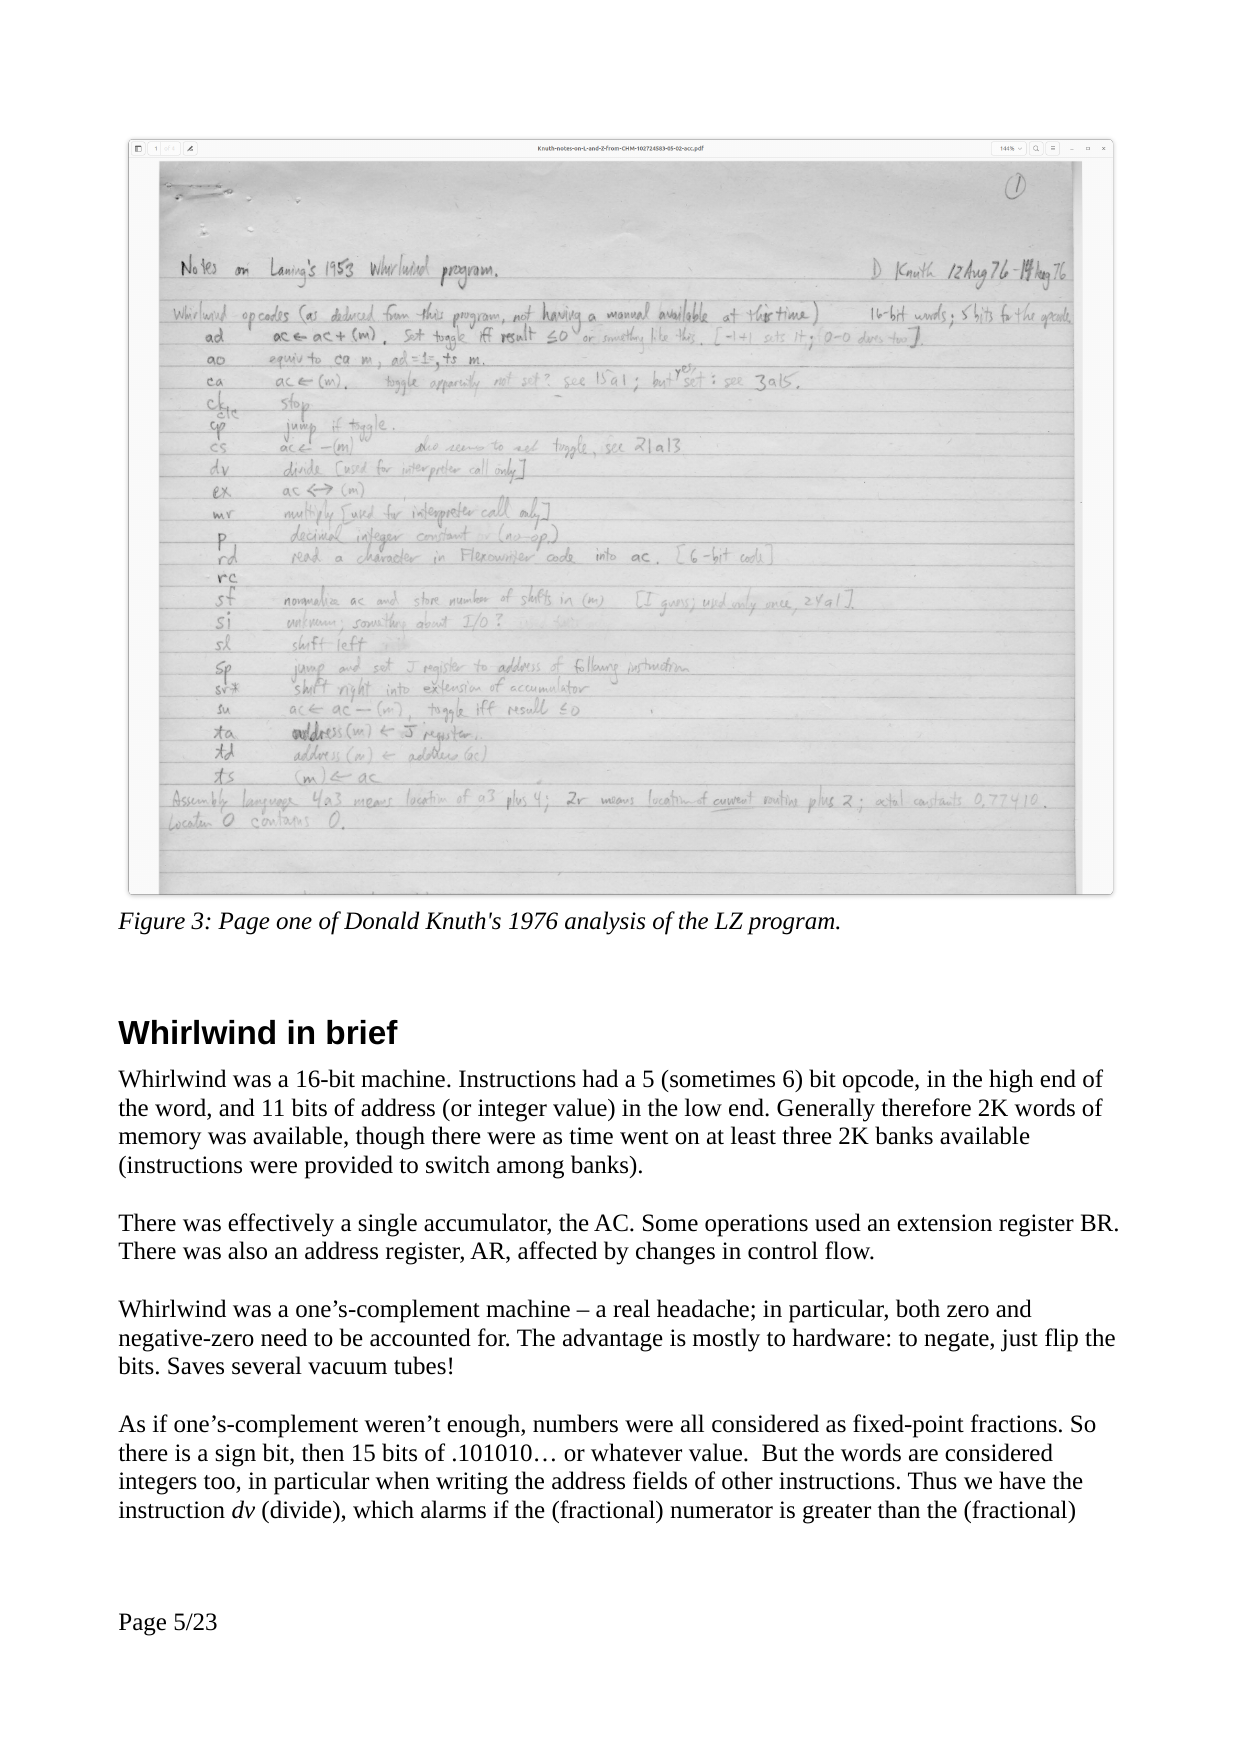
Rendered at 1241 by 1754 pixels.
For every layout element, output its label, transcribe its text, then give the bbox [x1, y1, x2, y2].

text As if one’s-complement weren’t enough, numbers were all considered as fixed-point fractions. So there is a sign bit, then 15 bits of .101010… or whatever value. But the words are considered integers too, in particular when writing the address fields of other instructions. Thus we have the instruction dv (divide), which alarms if the (fractional) numerator is greater than the (fractional) [118, 1409, 1122, 1524]
subtitle Whirlwind in brief [118, 1013, 1122, 1051]
text Whirlwind was a 16-bit machine. Instructions had a 5 (sometimes 6) bit opcode, in the high end of the word, and 11 bits of address (or integer value) in the low end. Generally therefore 2K words of memory was available, though there were as time went on at least three 2K banks available (instructions were provided to switch among banks). [118, 1064, 1122, 1179]
text Whirlwind was a one’s-complement machine – a real headache; in particular, both zero and negative-zero need to be accounted for. The advantage is mostly to hardware: to negate, just flip the bits. Saves several vacuum tubes! [118, 1294, 1122, 1380]
picture [118, 130, 1123, 906]
text There was effectively a single accumulator, the AC. Some operations used an extension register BR. There was also an address register, AR, affected by changes in control flow. [118, 1208, 1122, 1265]
text Figure 3: Page one of Donald Knuth's 1976 analysis of the LZ program. [118, 906, 1122, 934]
